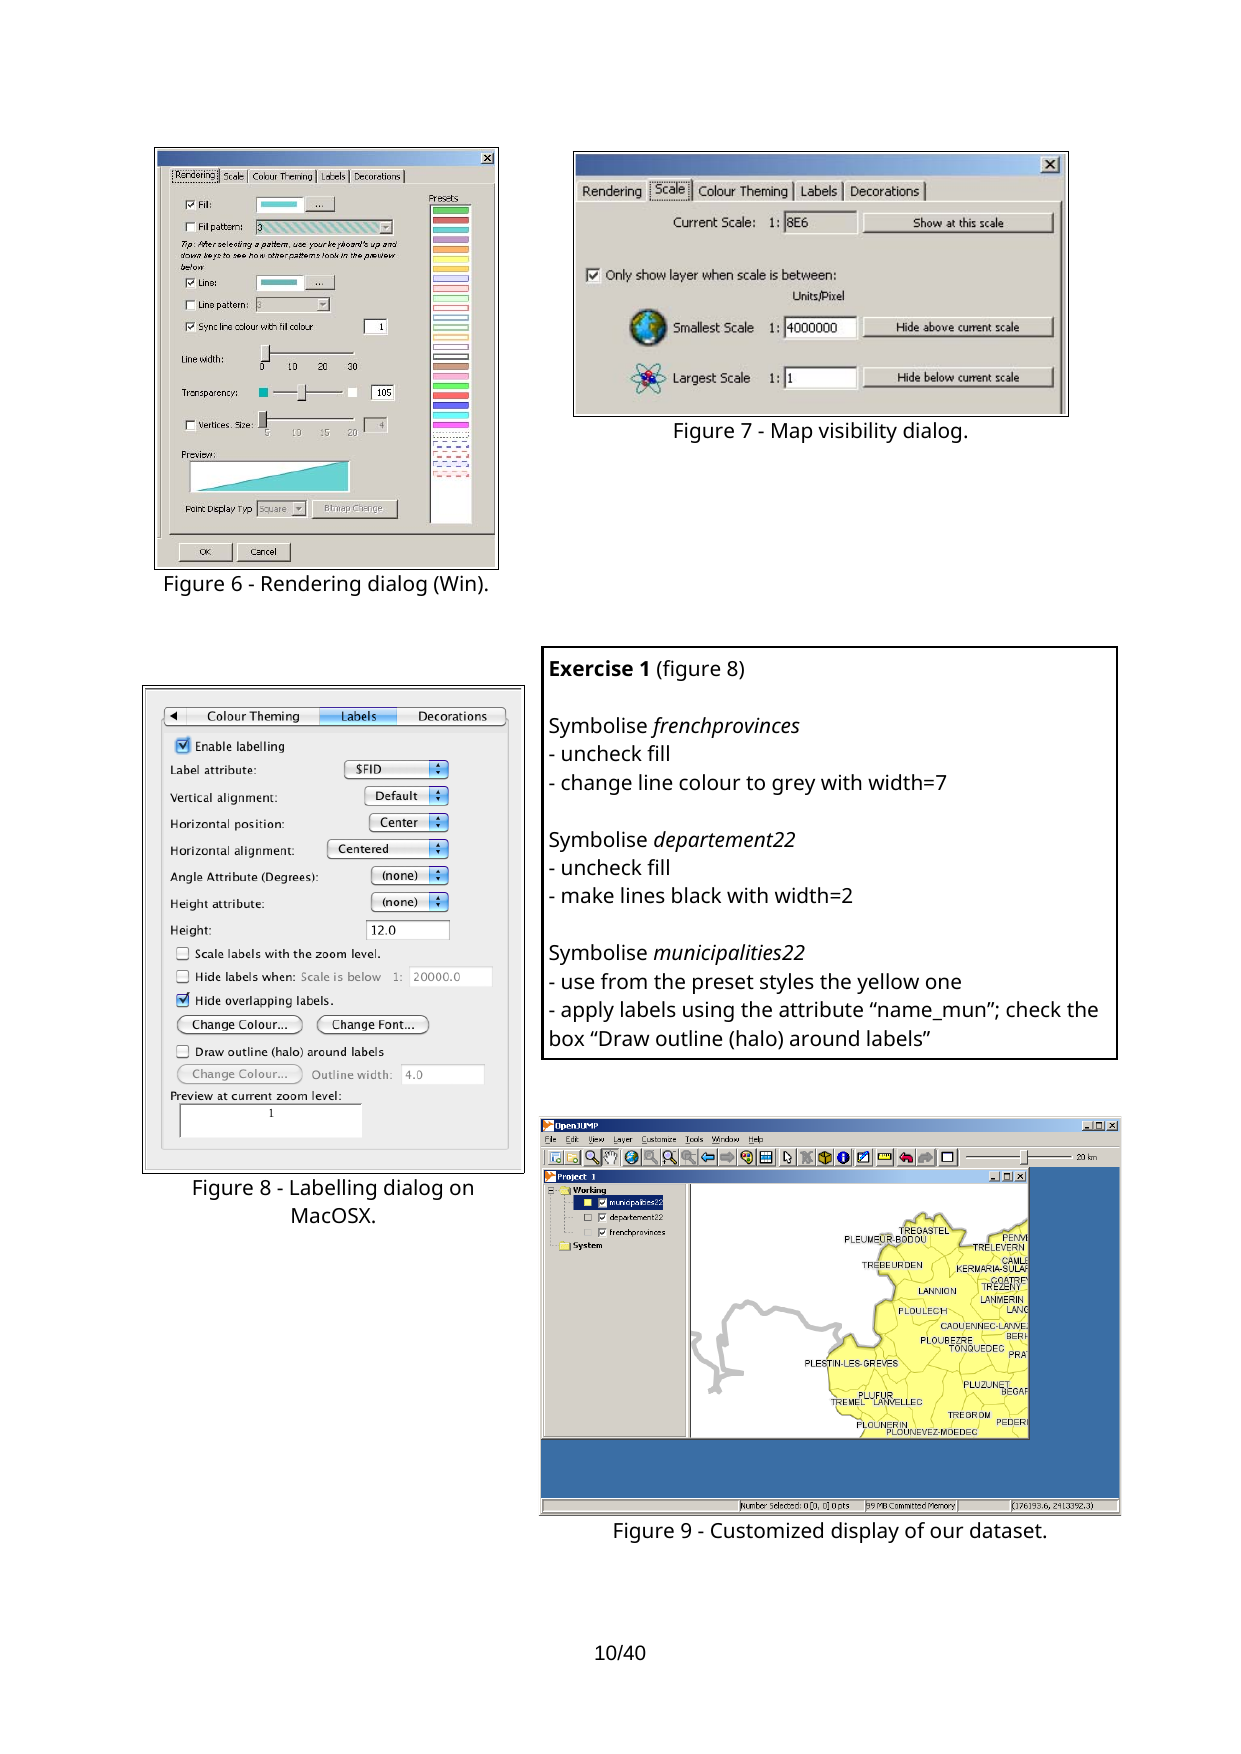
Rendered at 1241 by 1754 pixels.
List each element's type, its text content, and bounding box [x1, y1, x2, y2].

picture [538, 1116, 1122, 1516]
table_header [540, 1516, 1120, 1567]
picture [575, 154, 1066, 414]
table_header [537, 641, 1123, 1209]
table_header Exercise 1 (figure 8) Symbolise frenchprovinces - uncheck fill - change line colour to grey with width=7 Symbolise departement22 - uncheck fill - make lines black with width=2 Symbolise municipalities22 - use from the preset styles the yellow one - apply labels using the attribute “name_mun”; check the box “Draw outline (halo) around labels” [544, 648, 1116, 1058]
picture [157, 149, 495, 567]
table_header [118, 641, 537, 1239]
table_header [535, 89, 1123, 641]
picture [145, 688, 522, 1170]
table_header [118, 89, 535, 641]
